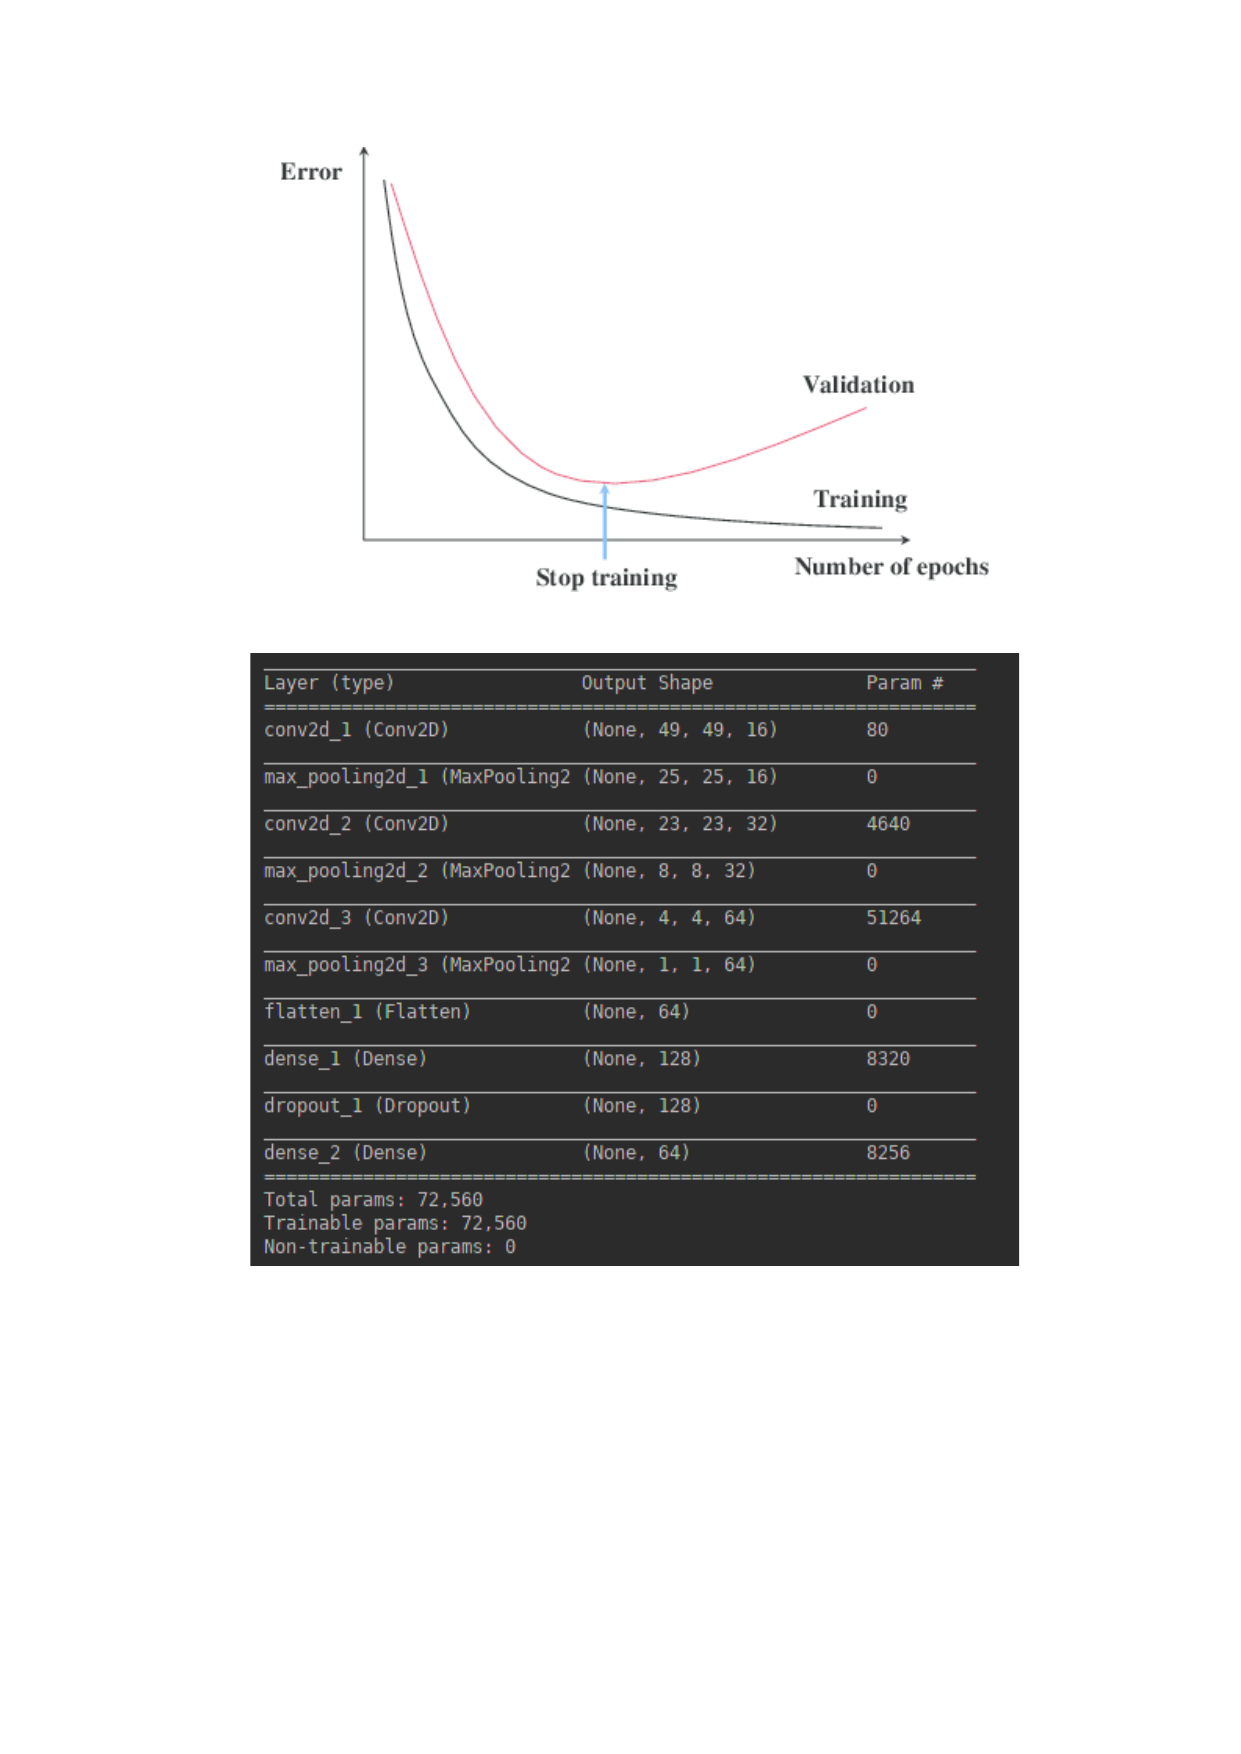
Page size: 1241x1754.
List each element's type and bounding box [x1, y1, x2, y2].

picture [281, 147, 989, 592]
picture [250, 653, 1020, 1266]
